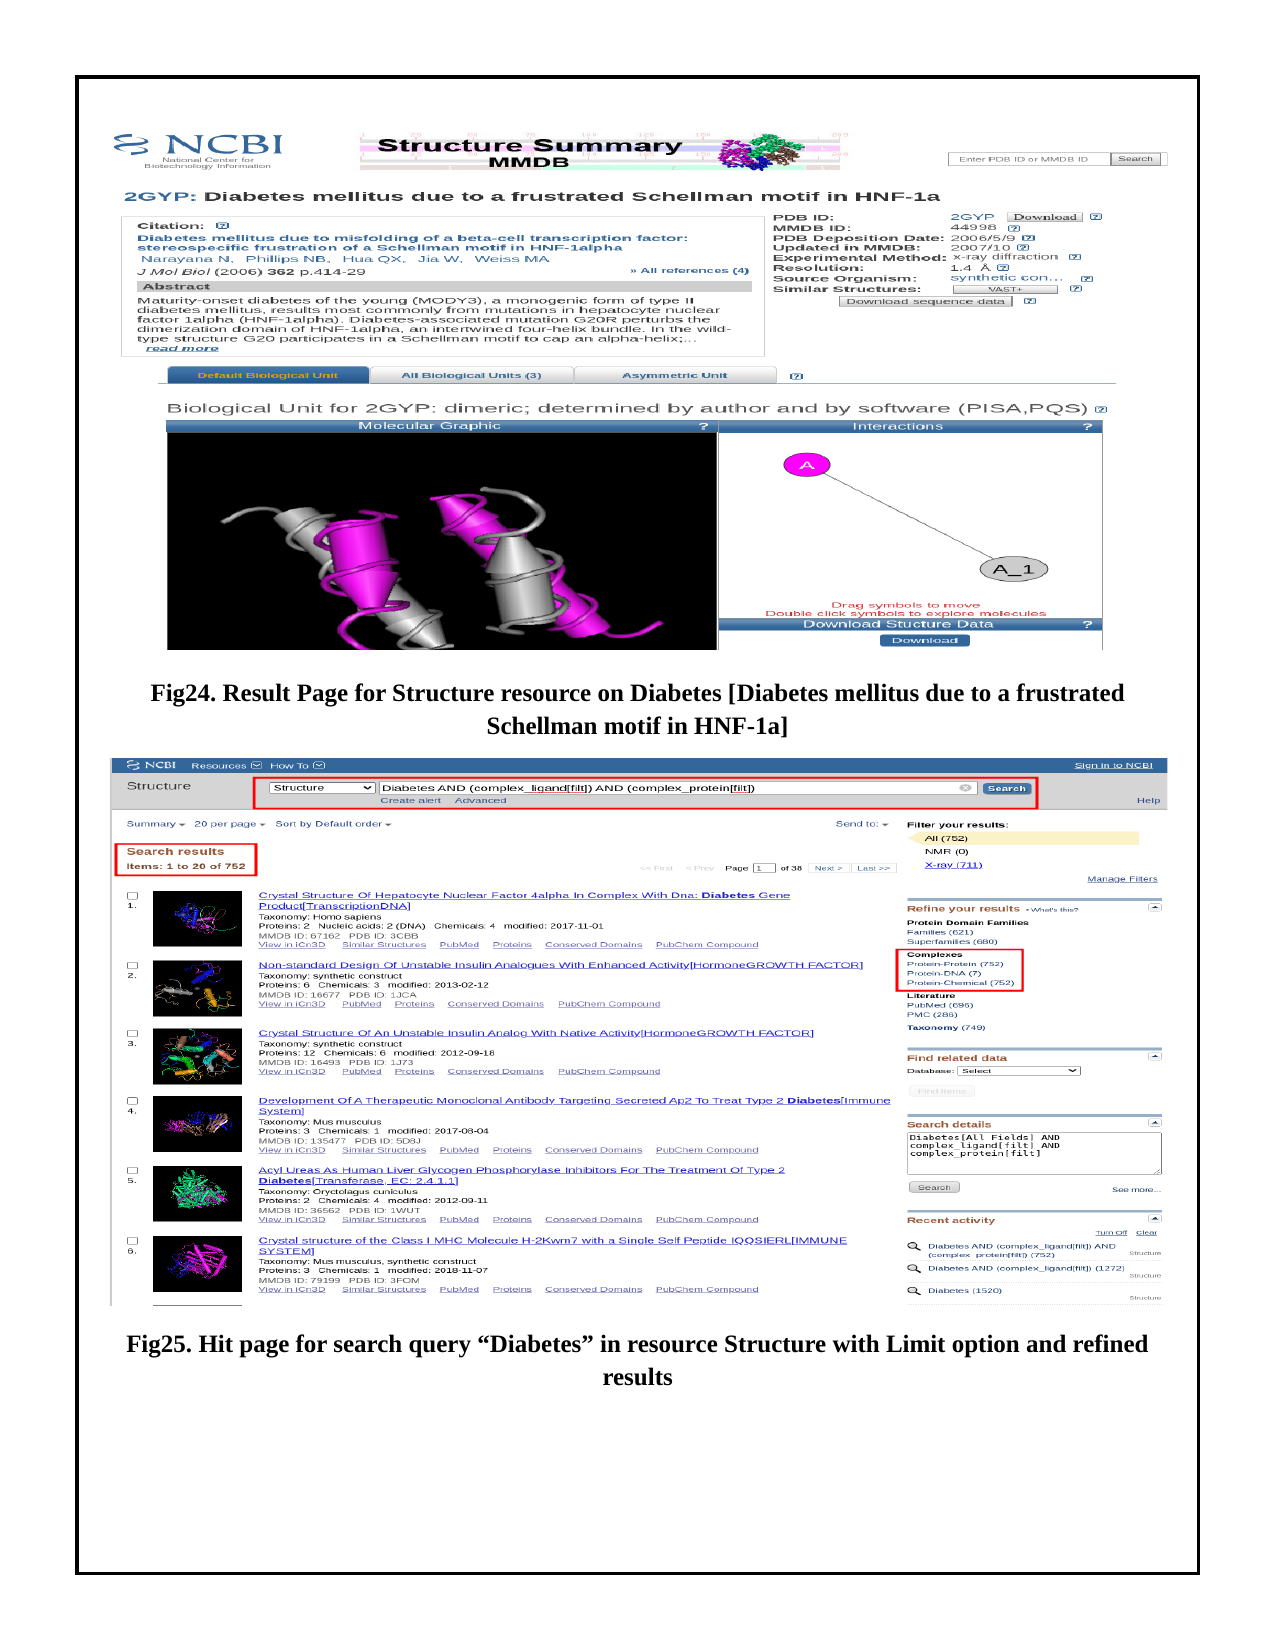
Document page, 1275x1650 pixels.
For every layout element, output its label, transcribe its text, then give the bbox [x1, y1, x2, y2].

picture [109, 758, 1168, 1306]
text Fig24. Result Page for Structure resource on Diabetes [Diabetes mellitus due to a frustrated Schellman motif in HNF-1a] [108, 678, 1167, 740]
picture [107, 131, 1168, 650]
text Fig25. Hit page for search query “Diabetes” in resource Structure with Limit option and refined results [108, 759, 1167, 1391]
